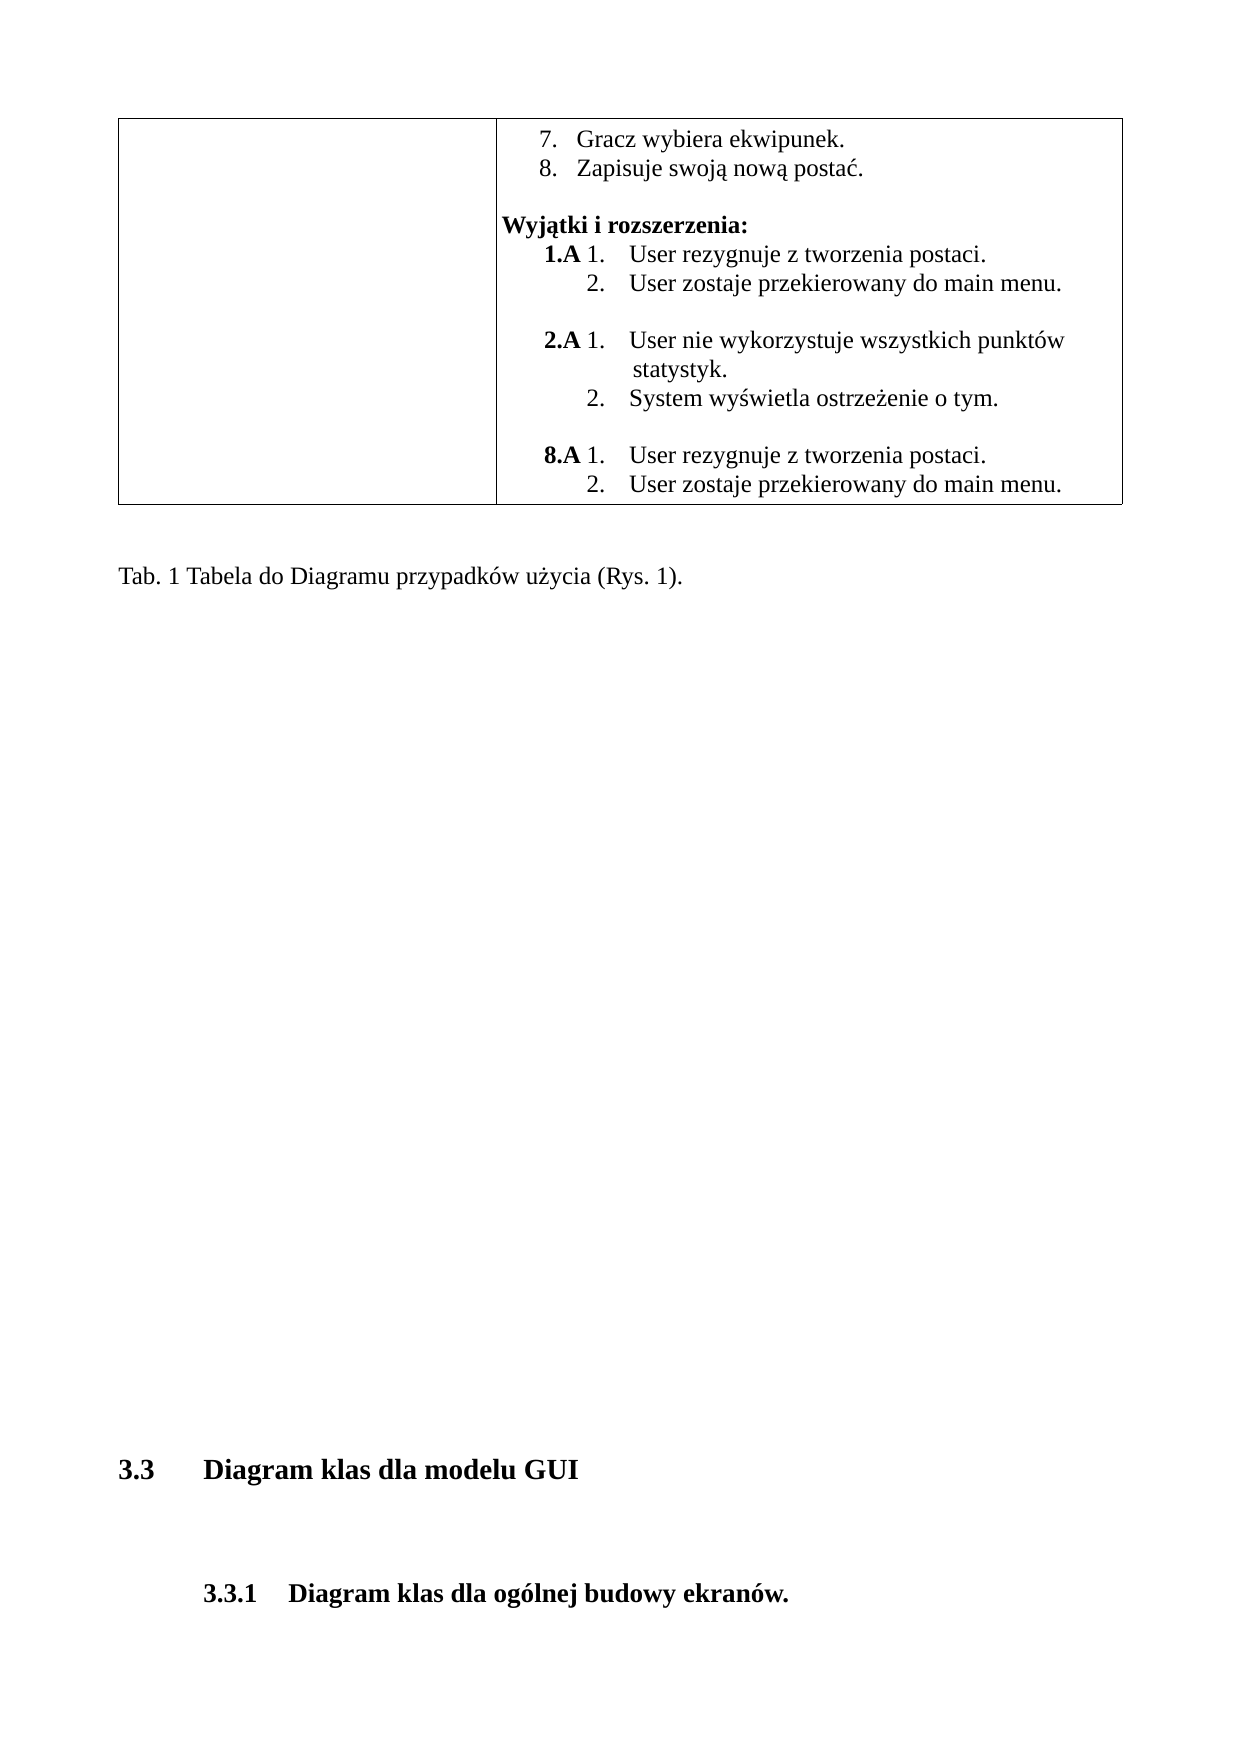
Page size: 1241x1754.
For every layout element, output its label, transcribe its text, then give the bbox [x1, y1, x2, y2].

table_cell Scenariusz główny: User otwiera menu kreatora postaci. System wyświetla graczowi okno z formularzem. Użytkownik uzupełnia formularz i klika „dalej”. System wyświetla graczowi ekran wyboru skilli. Gracz wybiera skille i wybiera kolejny krok System wyświetla graczowi zakładkę ekwipunek. Gracz wybiera ekwipunek. Zapisuje swoją nową postać. Wyjątki i rozszerzenia: 1.A 1. User rezygnuje z tworzenia postaci. 2. User zostaje przekierowany do main menu. 2.A 1. User nie wykorzystuje wszystkich punktów statystyk. 2. System wyświetla ostrzeżenie o tym. 8.A 1. User rezygnuje z tworzenia postaci. 2. User zostaje przekierowany do main menu. [497, 119, 1122, 503]
text Tab. 1 Tabela do Diagramu przypadków użycia (Rys. 1). [118, 561, 1122, 590]
text 3.3 Diagram klas dla modelu GUI [118, 1452, 1122, 1486]
text 3.3.1 Diagram klas dla ogólnej budowy ekranów. [118, 1577, 1122, 1608]
table_cell [119, 119, 496, 503]
